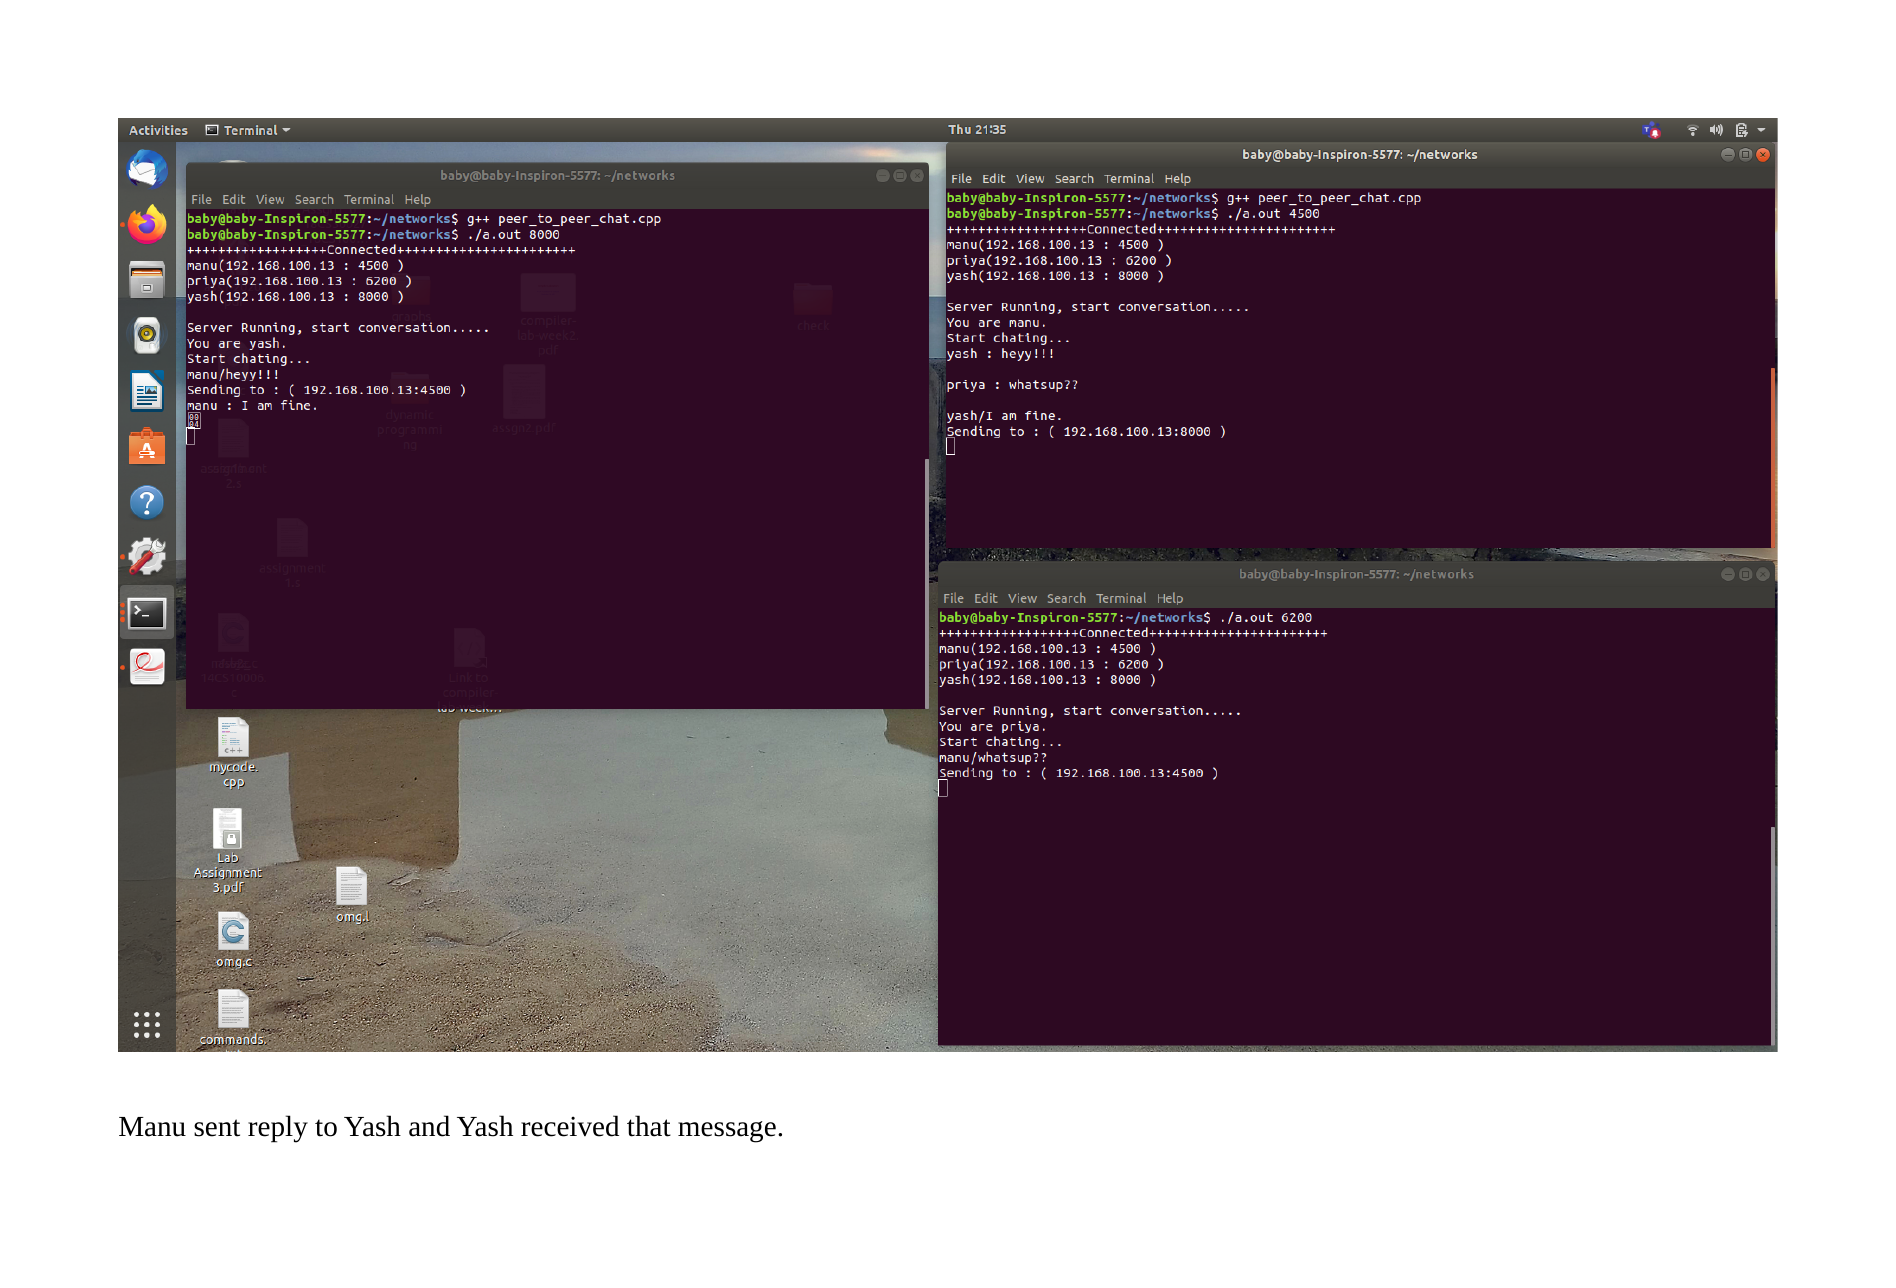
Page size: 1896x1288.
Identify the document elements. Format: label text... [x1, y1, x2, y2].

picture [118, 118, 1778, 1052]
text Manu sent reply to Yash and Yash received that message. [118, 1109, 1777, 1142]
